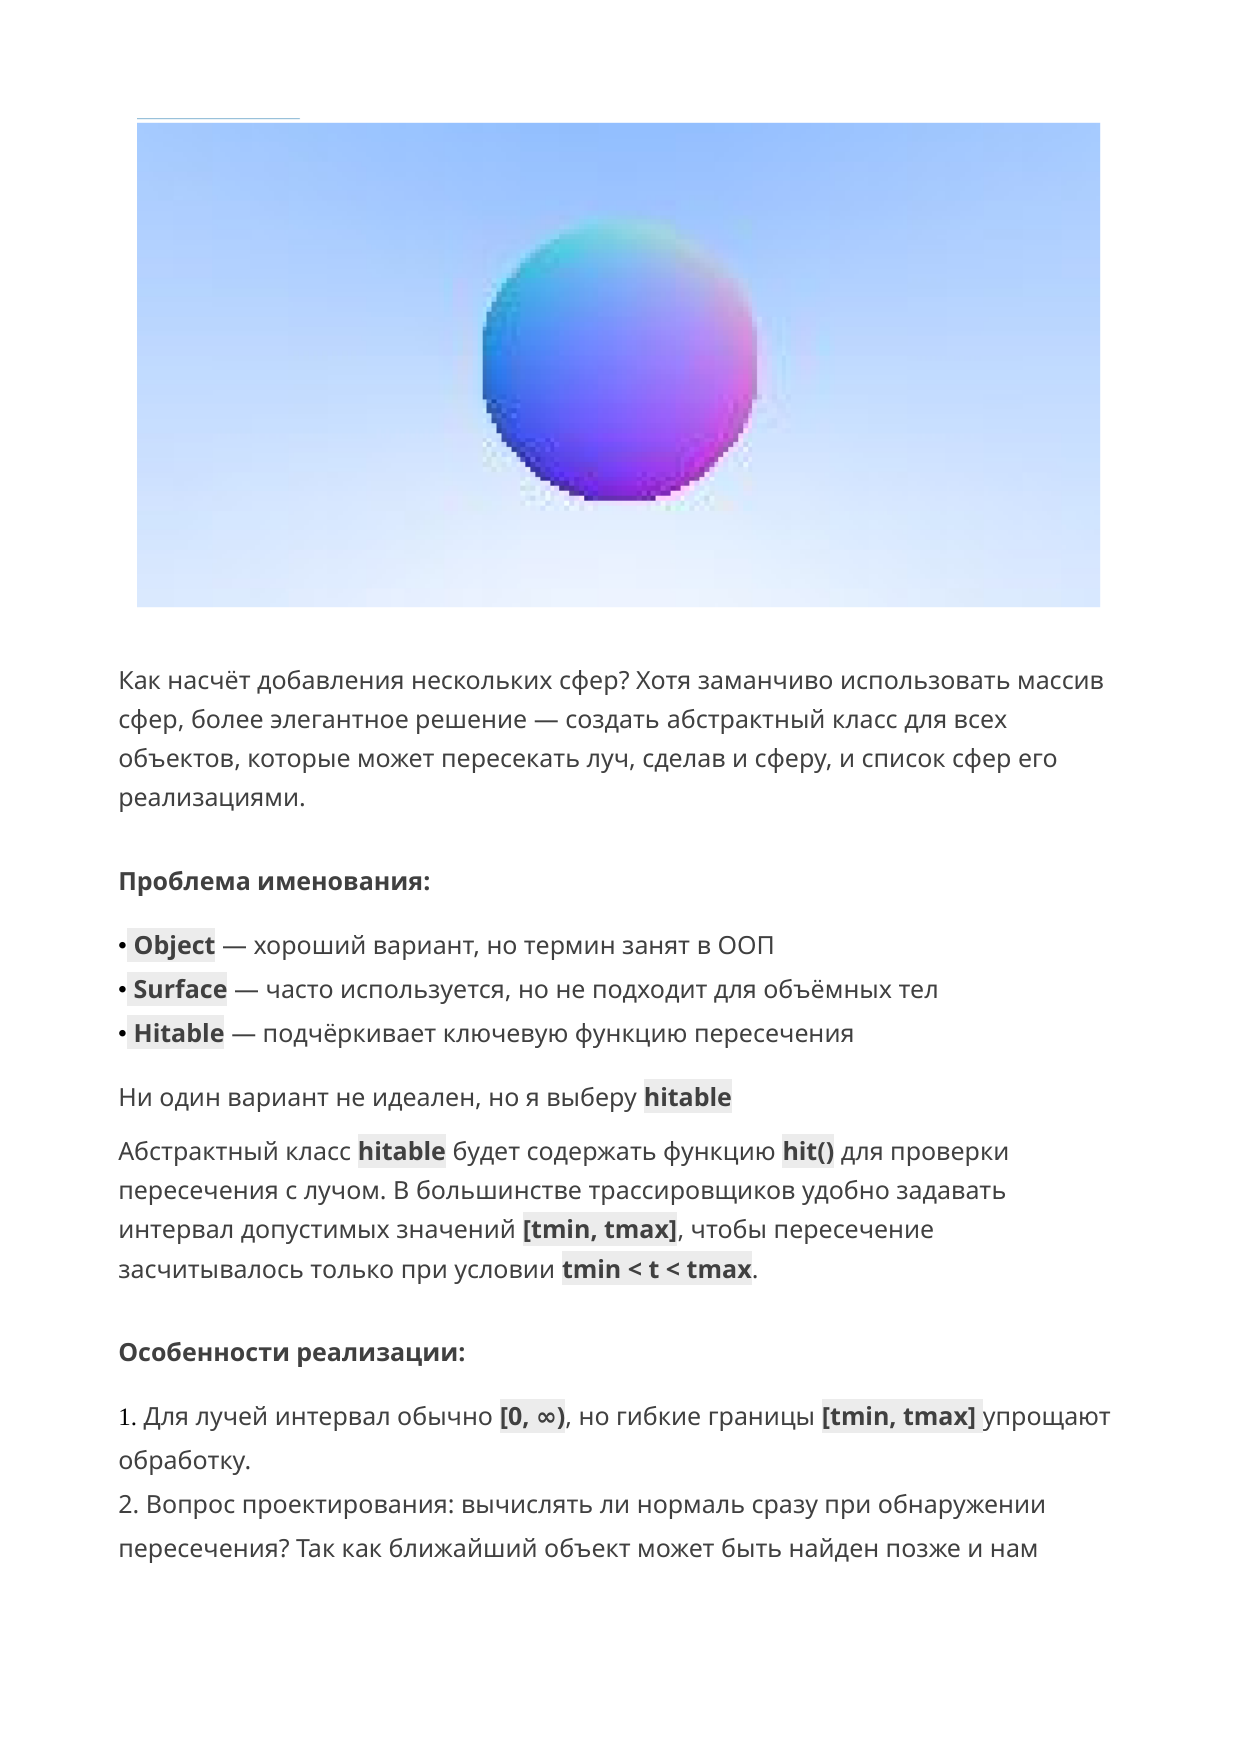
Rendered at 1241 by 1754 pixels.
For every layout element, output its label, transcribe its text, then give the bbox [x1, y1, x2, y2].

text Абстрактный класс hitable будет содержать функцию hit() для проверки пересечения с лучом. В большинстве трассировщиков удобно задавать интервал допустимых значений [tmin, tmax], чтобы пересечение засчитывалось только при условии tmin < t < tmax. [118, 1134, 1122, 1285]
list Вопрос проектирования: вычислять ли нормаль сразу при обнаружении пересечения? Так как ближайший объект может быть найден позже и нам [118, 1477, 1122, 1564]
text Особенности реализации: [118, 1325, 1122, 1369]
list Surface — часто используется, но не подходит для объёмных тел [118, 962, 1122, 1006]
text Как насчёт добавления нескольких сфер? Хотя заманчиво использовать массив сфер, более элегантное решение — создать абстрактный класс для всех объектов, которые может пересекать луч, сделав и сферу, и список сфер его реализациями. [118, 662, 1122, 814]
text Проблема именования: [118, 854, 1122, 898]
picture [137, 118, 1104, 611]
list Для лучей интервал обычно [0, ∞), но гибкие границы [tmin, tmax] упрощают обработку. [118, 1389, 1122, 1477]
text Ни один вариант не идеален, но я выберу hitable [118, 1070, 1122, 1113]
list Hitable — подчёркивает ключевую функцию пересечения [118, 1006, 1122, 1049]
list Object — хороший вариант, но термин занят в ООП [118, 918, 1122, 962]
